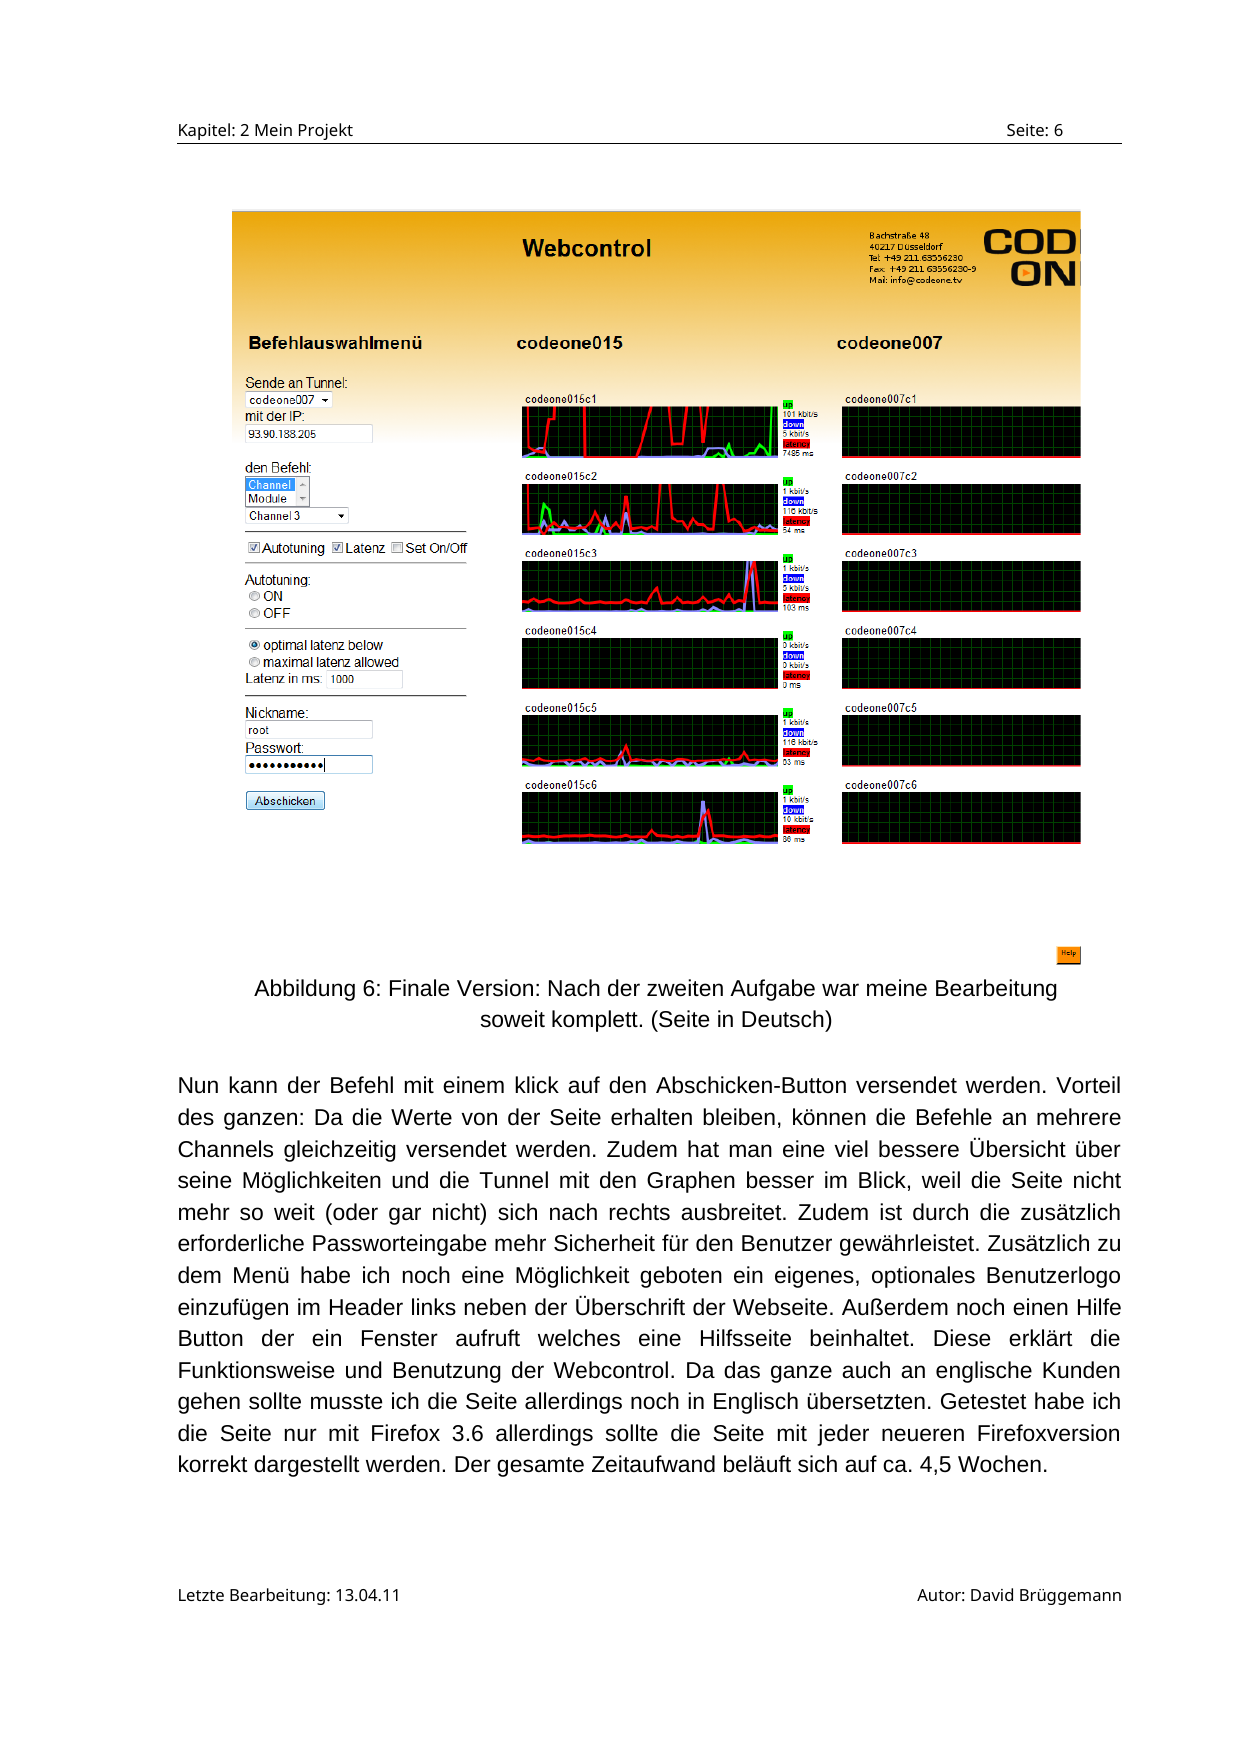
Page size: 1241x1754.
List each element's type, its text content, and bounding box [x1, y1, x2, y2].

text Abbildung 6: Finale Version: Nach der zweiten Aufgabe war meine Bearbeitung soweit komplett. (Seite in Deutsch) [232, 970, 1080, 1033]
picture [232, 209, 1081, 970]
text Nun kann der Befehl mit einem klick auf den Abschicken-Button versendet werden. Vorteil des ganzen: Da die Werte von der Seite erhalten bleiben, können die Befehle an mehrere Channels gleichzeitig versendet werden. Zudem hat man eine viel bessere Übersicht über seine Möglichkeiten und die Tunnel mit den Graphen besser im Blick, weil die Seite nicht mehr so weit (oder gar nicht) sich nach rechts ausbreitet. Zudem ist durch die zusätzlich erforderliche Passworteingabe mehr Sicherheit für den Benutzer gewährleistet. Zusätzlich zu dem Menü habe ich noch eine Möglichkeit geboten ein eigenes, optionales Benutzerlogo einzufügen im Header links neben der Überschrift der Webseite. Außerdem noch einen Hilfe Button der ein Fenster aufruft welches eine Hilfsseite beinhaltet. Diese erklärt die Funktionsweise und Benutzung der Webcontrol. Da das ganze auch an englische Kunden gehen sollte musste ich die Seite allerdings noch in Englisch übersetzten. Getestet habe ich die Seite nur mit Firefox 3.6 allerdings sollte die Seite mit jeder neueren Firefoxversion korrekt dargestellt werden. Der gesamte Zeitaufwand beläuft sich auf ca. 4,5 Wochen. [177, 144, 1122, 1478]
